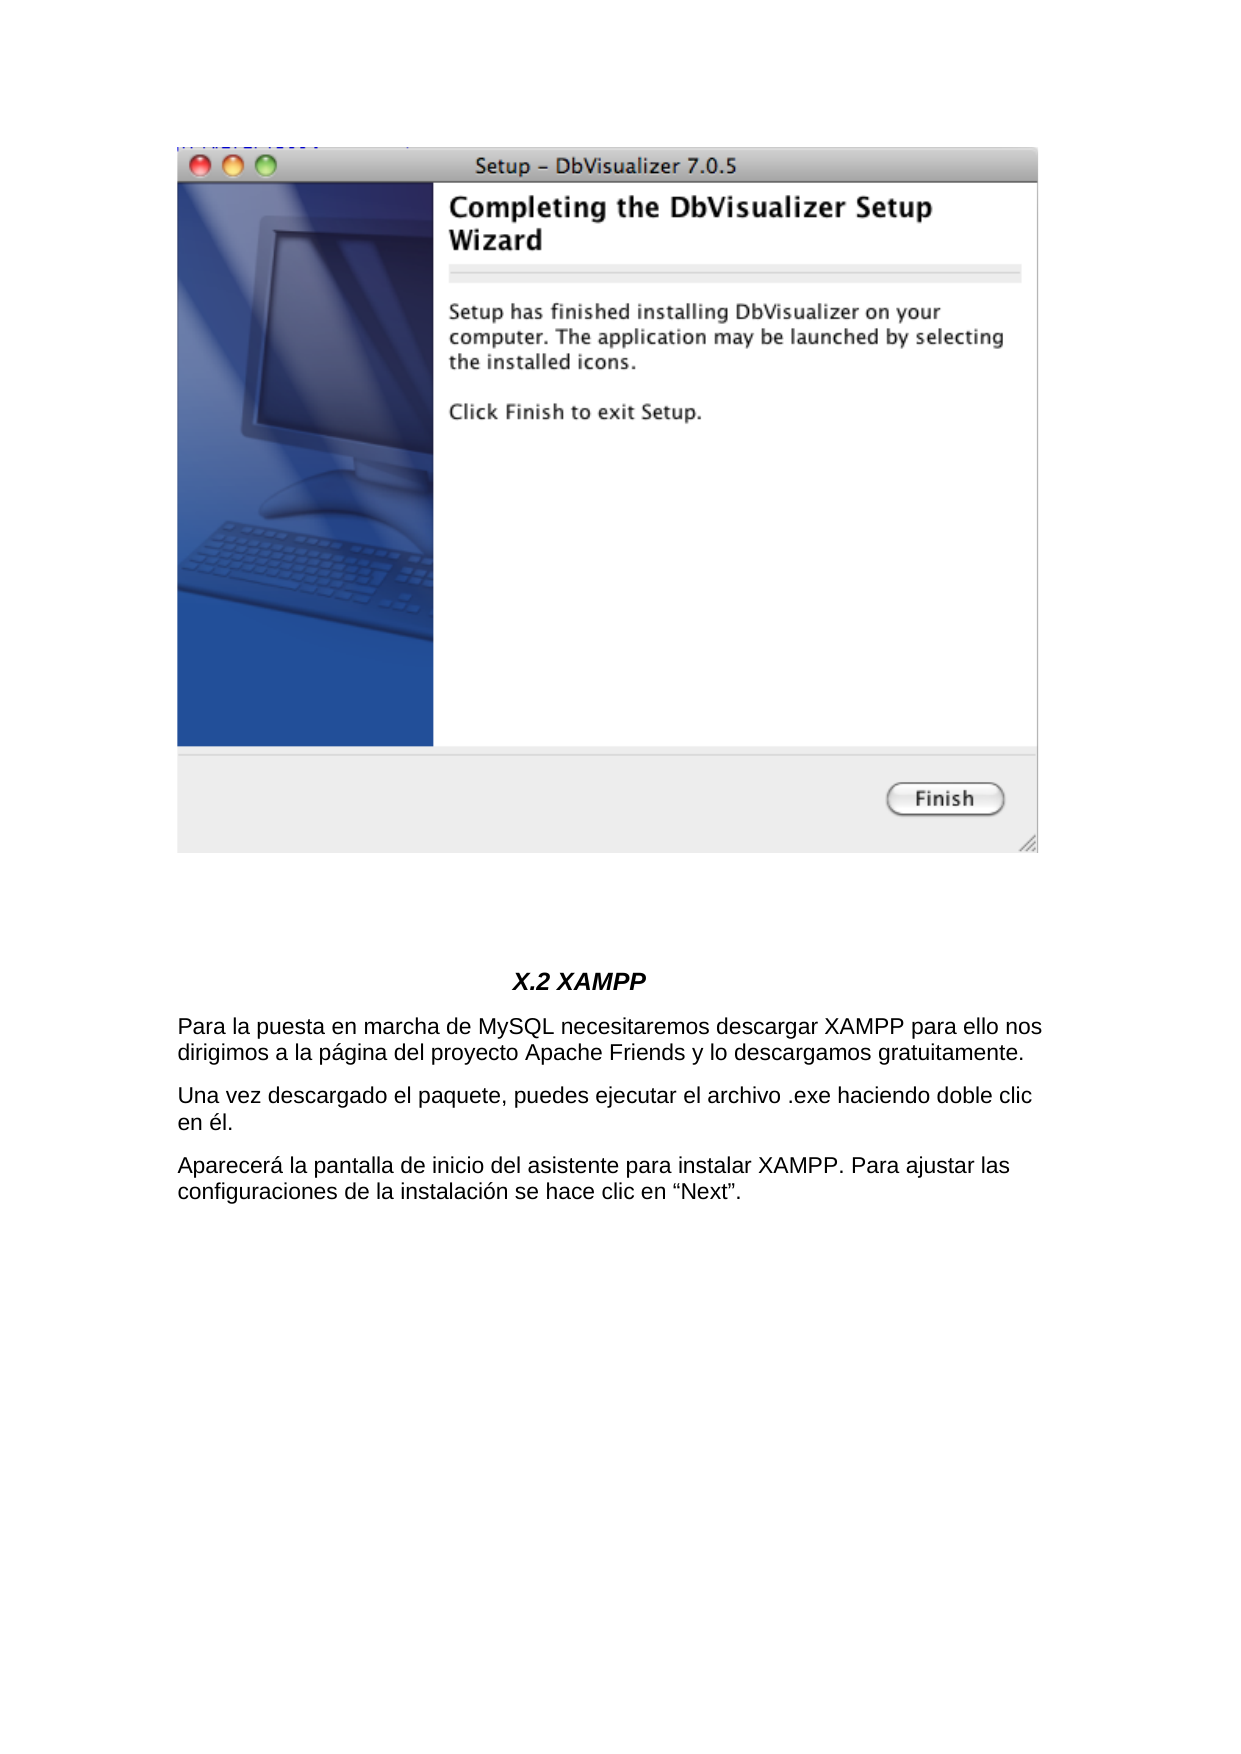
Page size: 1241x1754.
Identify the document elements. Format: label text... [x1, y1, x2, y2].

text X.2 XAMPP [177, 963, 1063, 996]
text Para la puesta en marcha de MySQL necesitaremos descargar XAMPP para ello nos dirigimos a la página del proyecto Apache Friends y lo descargamos gratuitamente. [177, 1013, 1063, 1066]
text Aparecerá la pantalla de inicio del asistente para instalar XAMPP. Para ajustar las configuraciones de la instalación se hace clic en “Next”. [177, 1152, 1063, 1204]
text Una vez descargado el paquete, puedes ejecutar el archivo .exe haciendo doble clic en él. [177, 1082, 1063, 1135]
